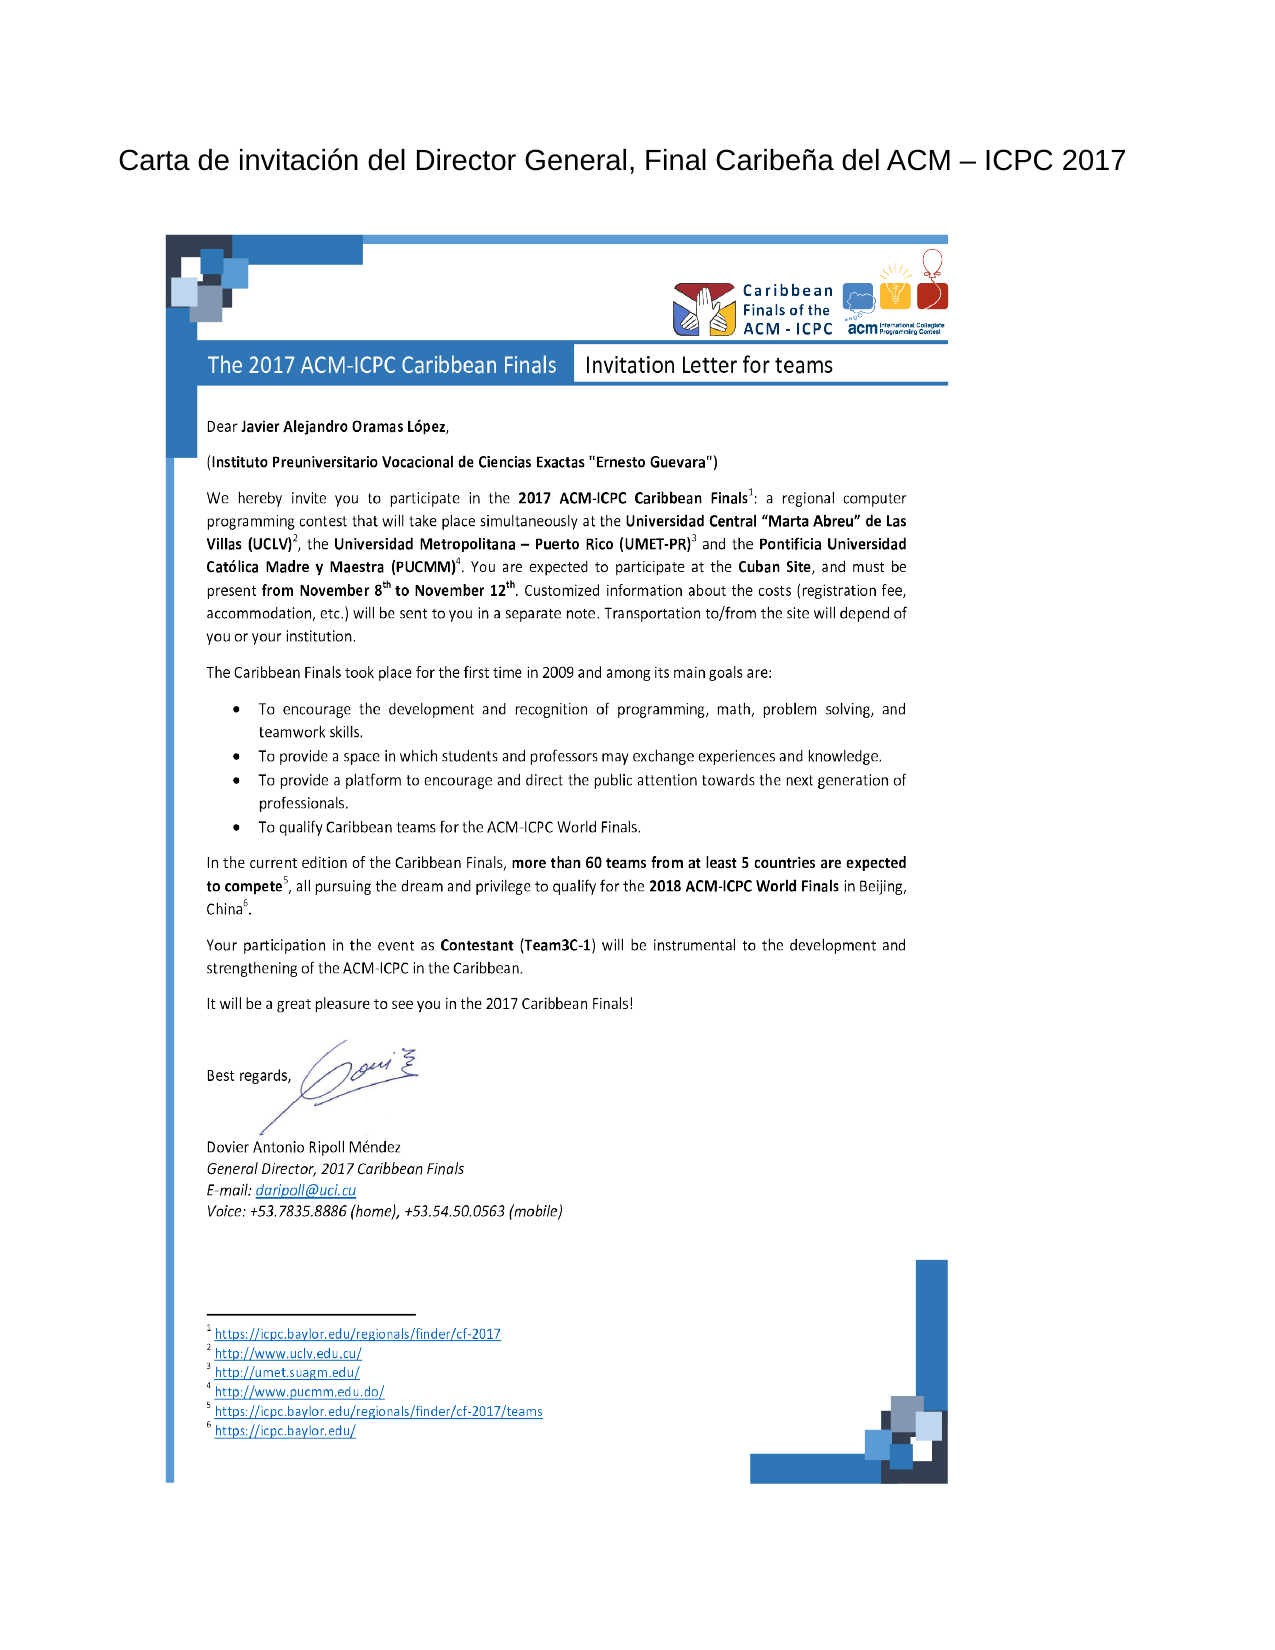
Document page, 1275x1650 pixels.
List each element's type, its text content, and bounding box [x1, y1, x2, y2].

subtitle Carta de invitación del Director General, Final Caribeña del ACM – ICPC 2017 [118, 143, 1157, 177]
picture [124, 189, 988, 1530]
